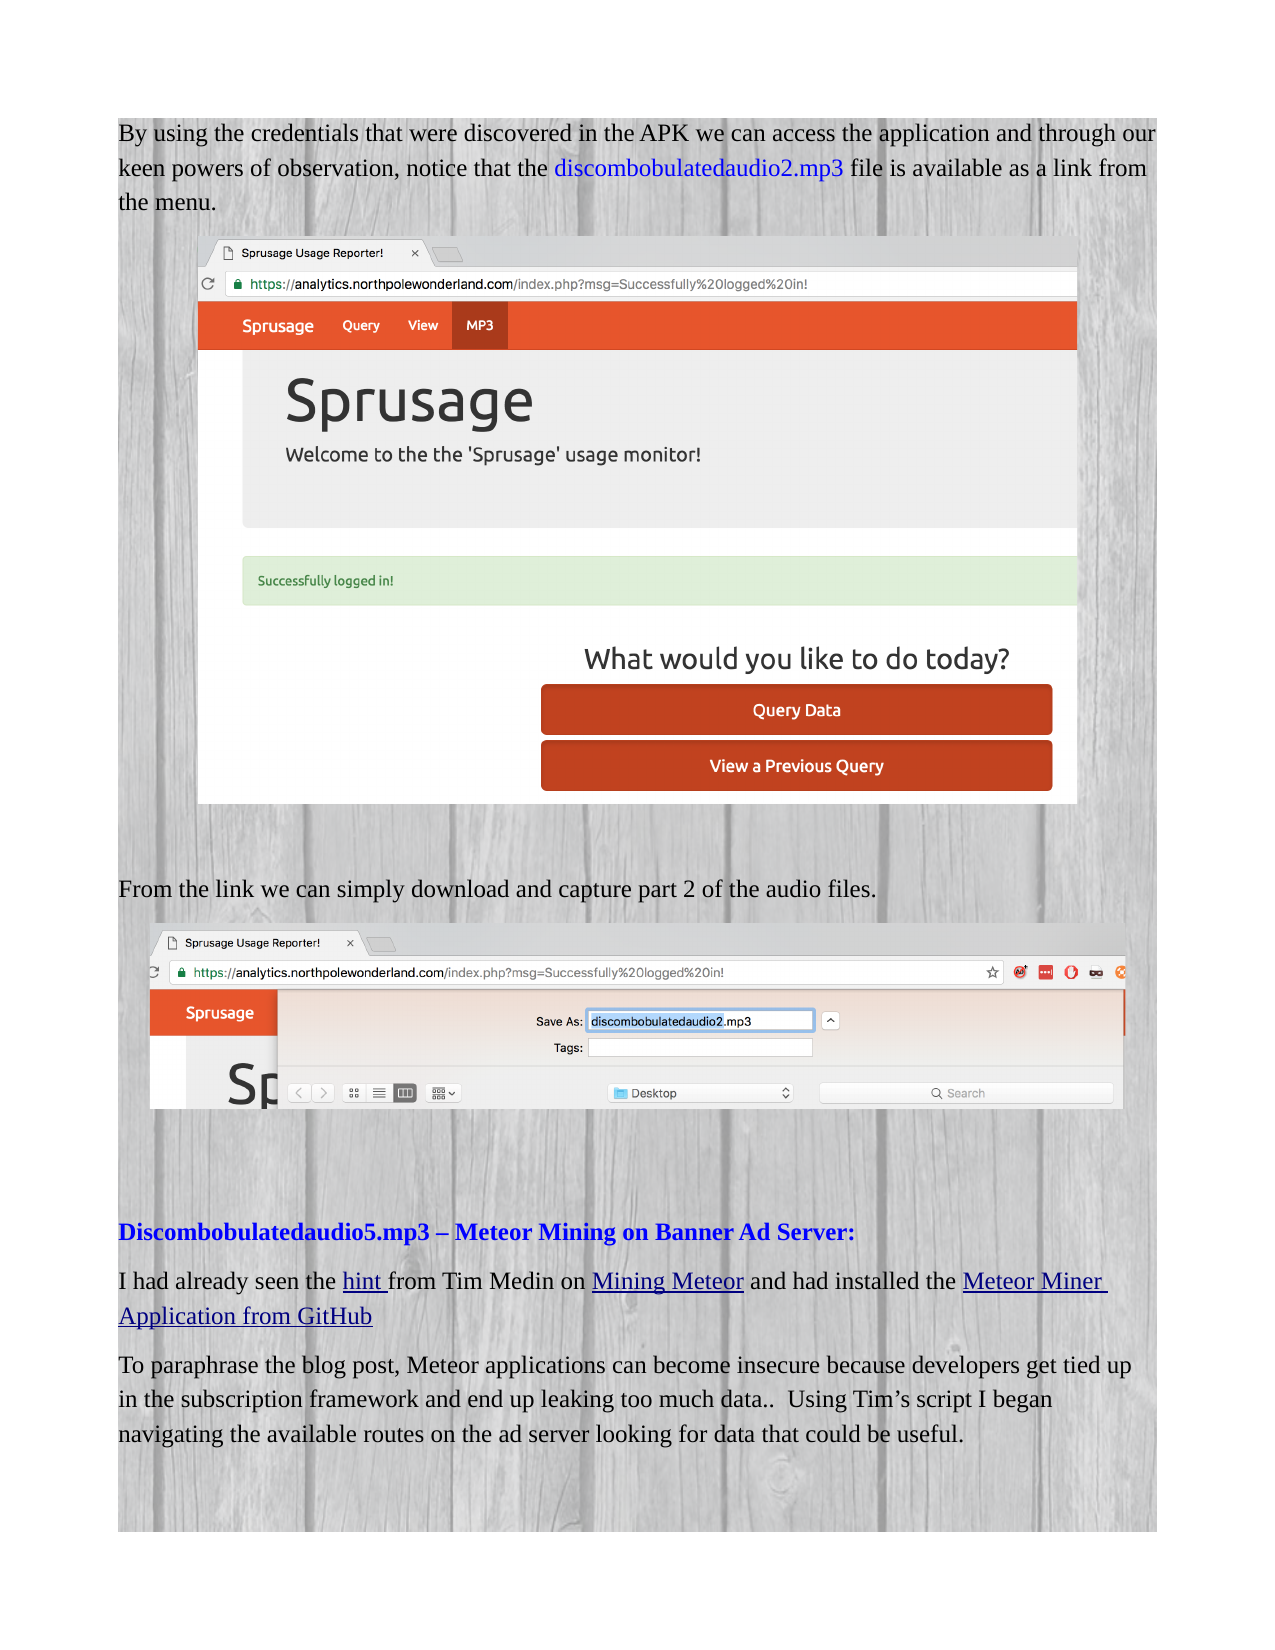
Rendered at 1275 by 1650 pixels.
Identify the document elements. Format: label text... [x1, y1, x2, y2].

picture [118, 216, 1157, 874]
picture [118, 1246, 1157, 1266]
picture [118, 903, 1157, 1217]
text From the link we can simply download and capture part 2 of the audio files. [118, 874, 1157, 903]
picture [118, 1448, 1157, 1532]
text Discombobulatedaudio5.mp3 – Meteor Mining on Banner Ad Server: [118, 1217, 1157, 1246]
text I had already seen the hint from Tim Medin on Mining Meteor and had installed the Meteor Miner Application from GitHub [118, 1266, 1157, 1330]
picture [118, 1330, 1157, 1350]
text By using the credentials that were discovered in the APK we can access the application and through our keen powers of observation, notice that the discombobulatedaudio2.mp3 file is available as a link from the menu. [118, 118, 1157, 216]
text To paraphrase the blog post, Meteor applications can become insecure because developers get tied up in the subscription framework and end up leaking too much data.. Using Tim’s script I began navigating the available routes on the ad server looking for data that could be useful. [118, 1350, 1157, 1448]
